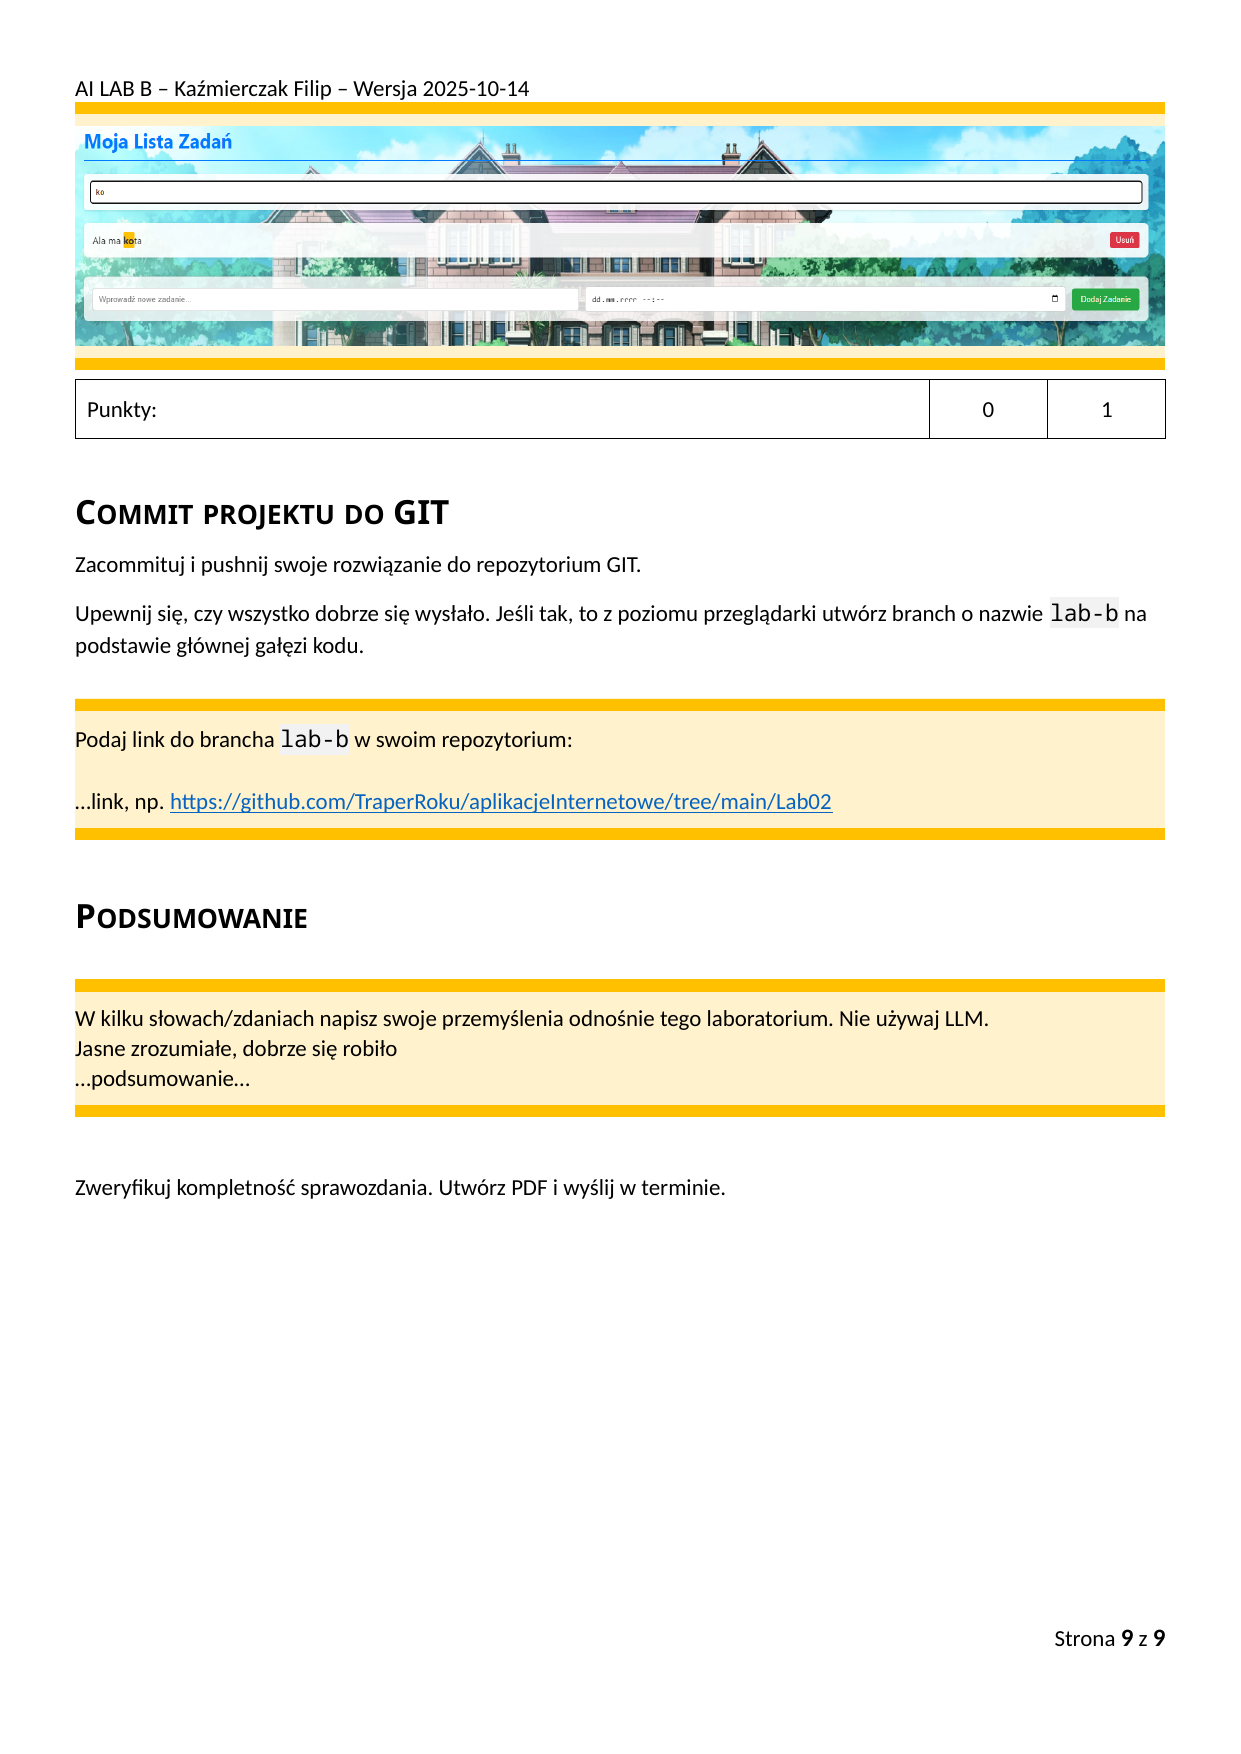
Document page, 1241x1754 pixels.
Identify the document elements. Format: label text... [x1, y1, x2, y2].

table_header 0 [930, 380, 1047, 438]
table_header Punkty: [76, 380, 929, 438]
text …podsumowanie… [75, 1039, 1165, 1105]
text …link, np. https://github.com/TraperRoku/aplikacjeInternetowe/tree/main/Lab02 [75, 762, 1165, 828]
text Zacommituj i pushnij swoje rozwiązanie do repozytorium GIT. [75, 550, 1165, 578]
text Zweryfikuj kompletność sprawozdania. Utwórz PDF i wyślij w terminie. [75, 1173, 1165, 1201]
picture [75, 126, 1166, 346]
text W kilku słowach/zdaniach napisz swoje przemyślenia odnośnie tego laboratorium. Nie używaj LLM. [75, 992, 1165, 1009]
text Upewnij się, czy wszystko dobrze się wysłało. Jeśli tak, to z poziomu przeglądarki utwórz branch o nazwie lab-b na podstawie głównej gałęzi kodu. [75, 597, 1165, 659]
subtitle Commit projektu do GIT [75, 489, 1165, 534]
text Podaj link do brancha lab-b w swoim repozytorium: [75, 711, 1165, 732]
text Jasne zrozumiałe, dobrze się robiło [75, 1009, 1165, 1039]
table_header 1 [1048, 380, 1165, 438]
subtitle Podsumowanie [75, 893, 1165, 938]
